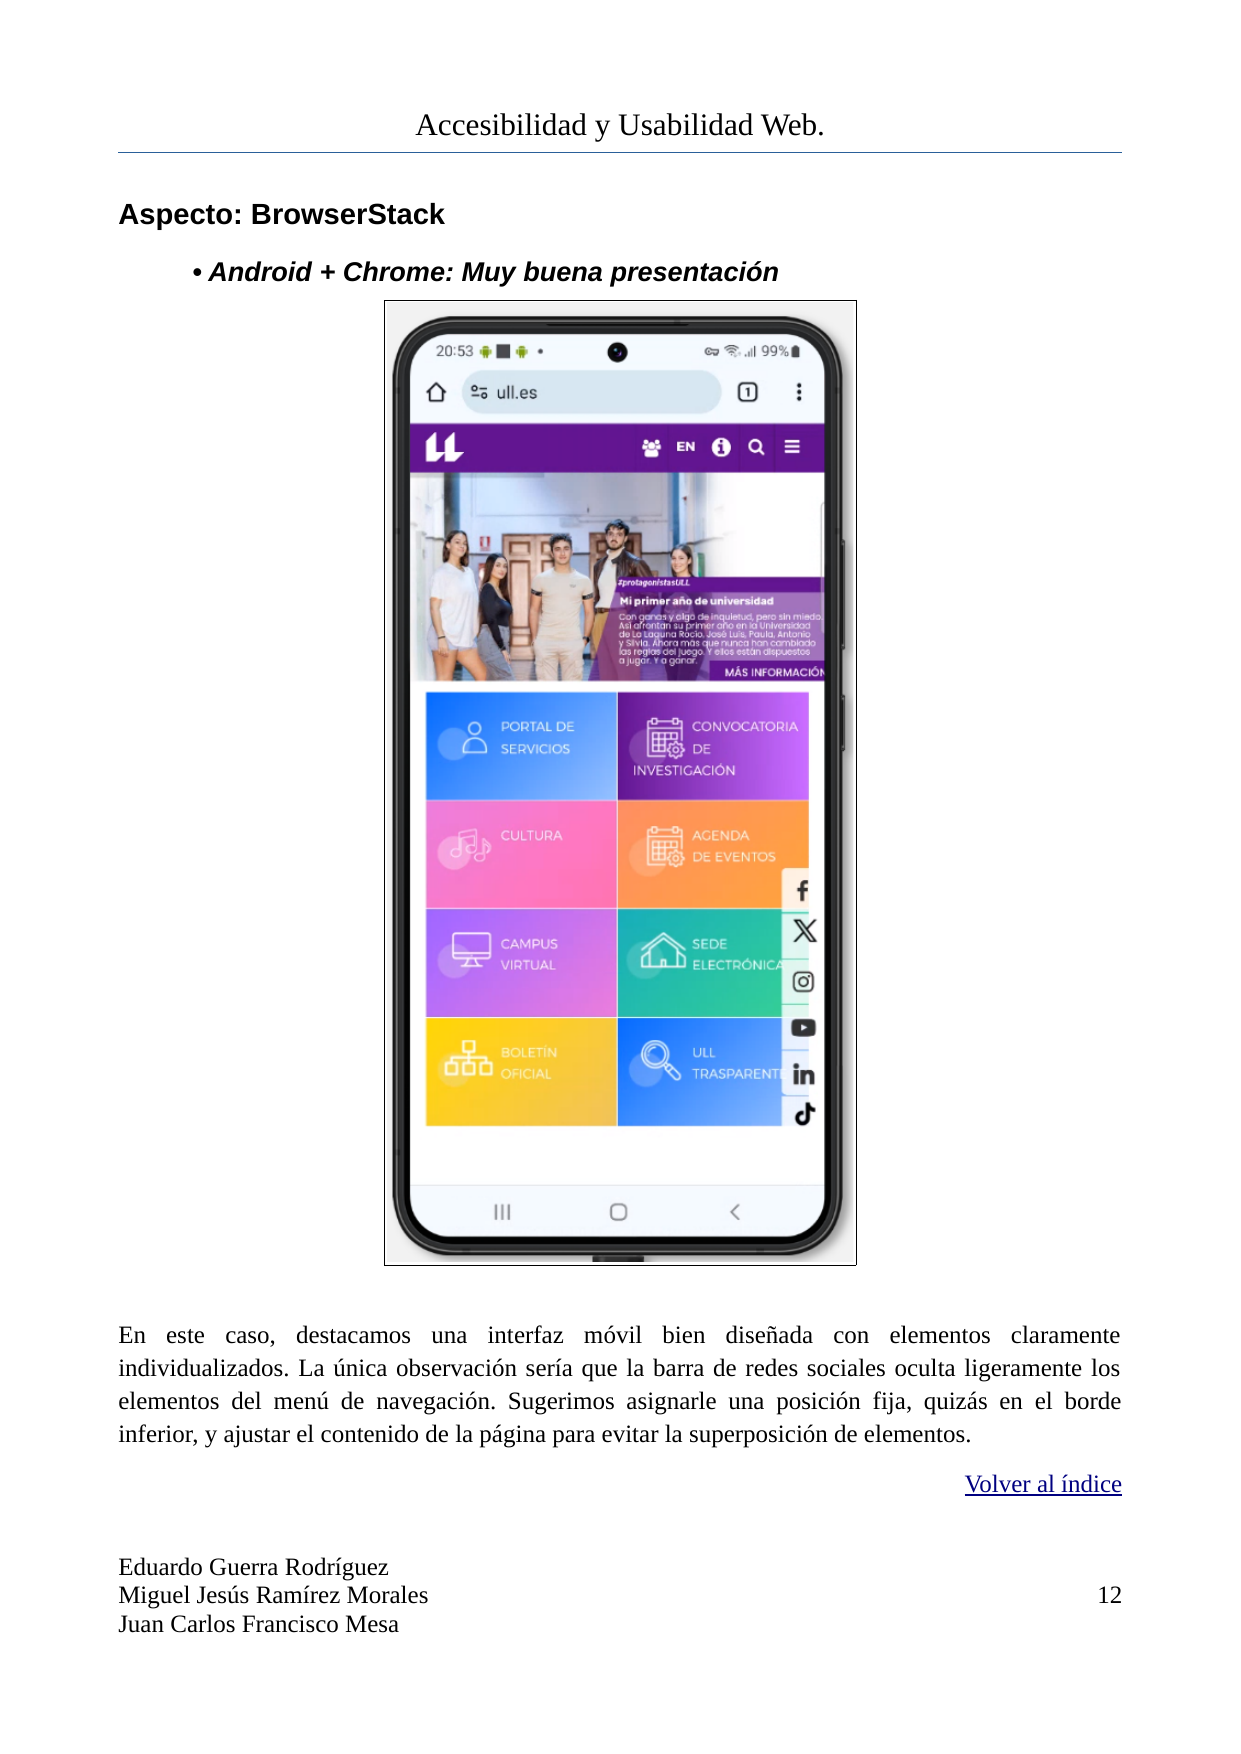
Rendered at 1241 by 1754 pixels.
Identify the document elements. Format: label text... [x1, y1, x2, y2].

subtitle Aspecto: BrowserStack [118, 197, 1122, 231]
picture [387, 302, 854, 1262]
text Volver al índice [118, 1469, 1122, 1498]
subtitle • Android + Chrome: Muy buena presentación [118, 256, 1122, 287]
text En este caso, destacamos una interfaz móvil bien diseñada con elementos claramente individualizados. La única observación sería que la barra de redes sociales oculta ligeramente los elementos del menú de navegación. Sugerimos asignarle una posición fija, quizás en el borde inferior, y ajustar el contenido de la página para evitar la superposición de elementos. [118, 1320, 1122, 1447]
